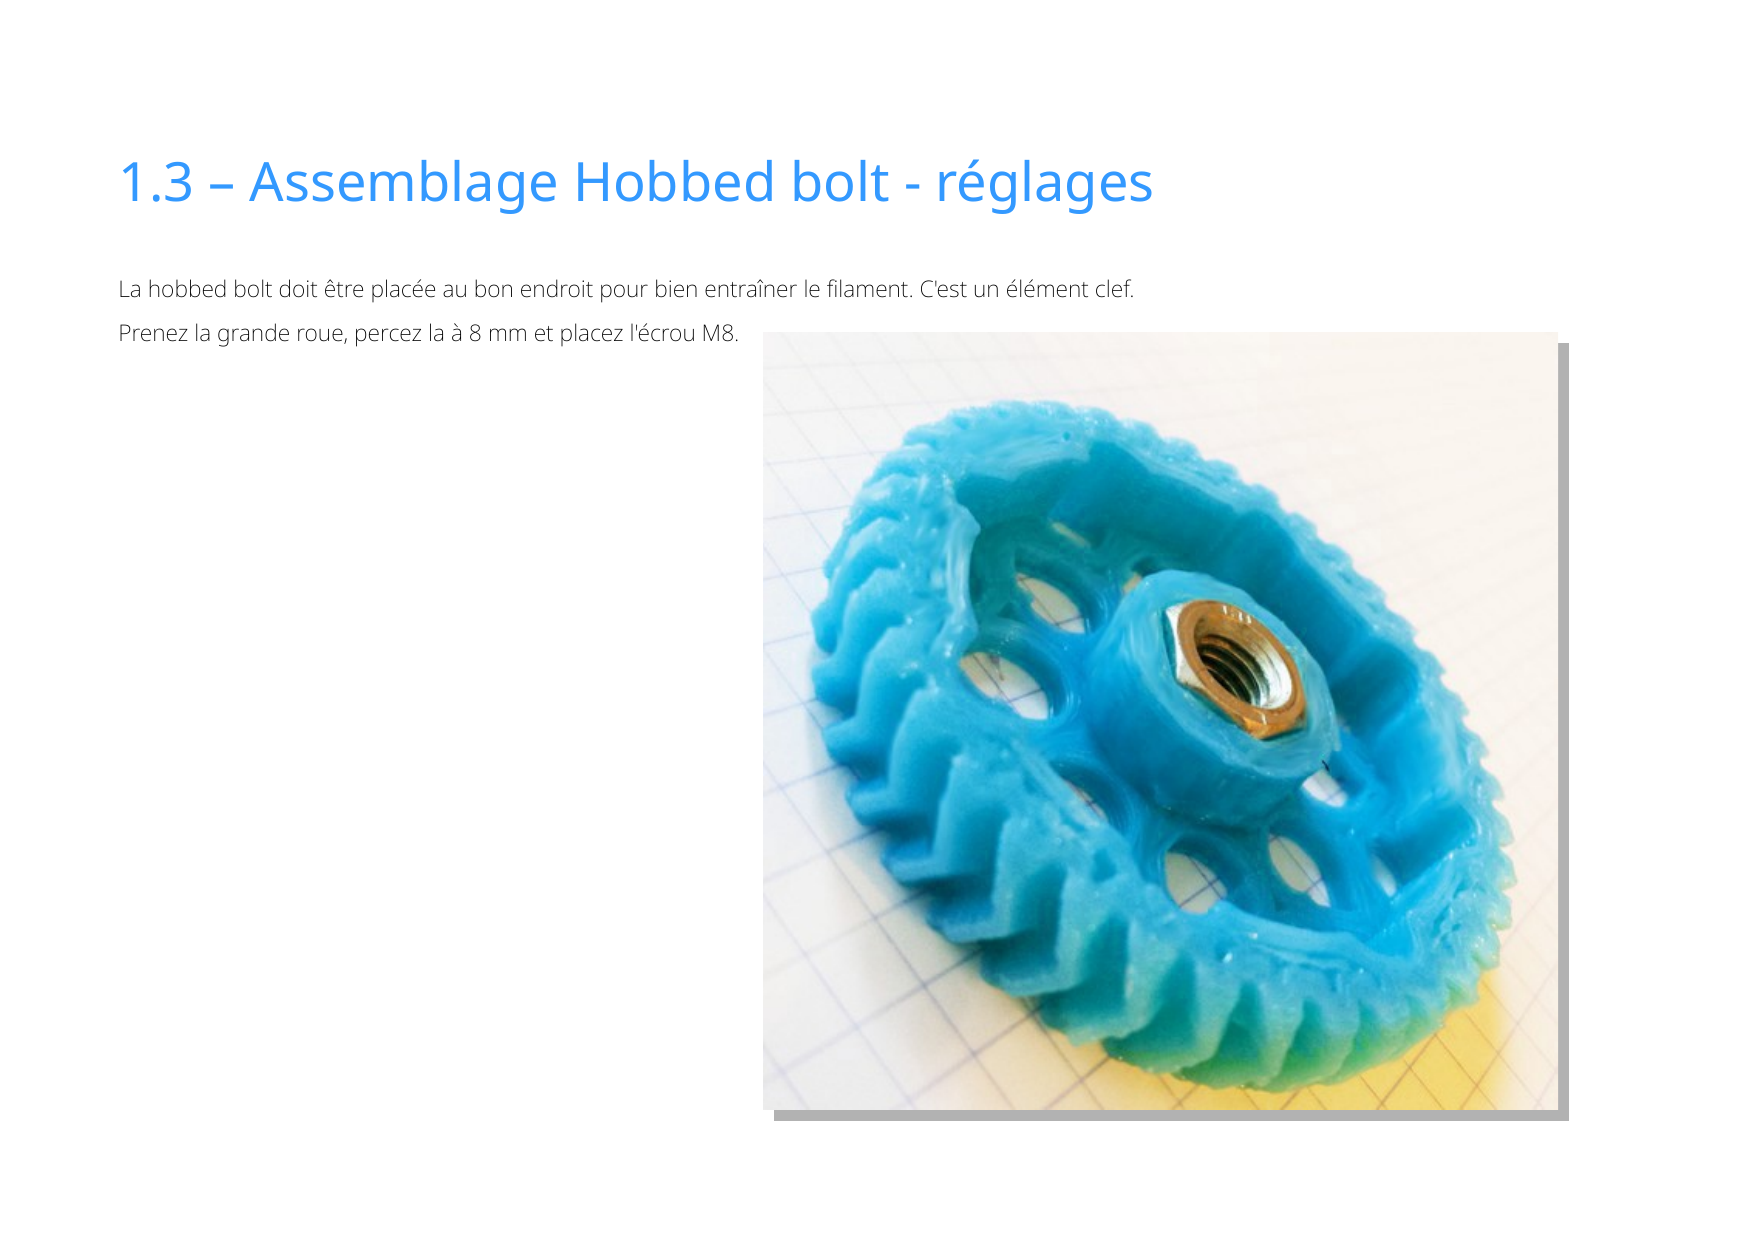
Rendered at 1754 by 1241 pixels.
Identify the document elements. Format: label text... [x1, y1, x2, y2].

subtitle 1.3 – Assemblage Hobbed bolt - réglages [118, 143, 1636, 217]
picture [763, 332, 1559, 1110]
text Prenez la grande roue, percez la à 8 mm et placez l'écrou M8. [118, 317, 1636, 348]
text La hobbed bolt doit être placée au bon endroit pour bien entraîner le filament. C'est un élément clef. [118, 273, 1636, 304]
